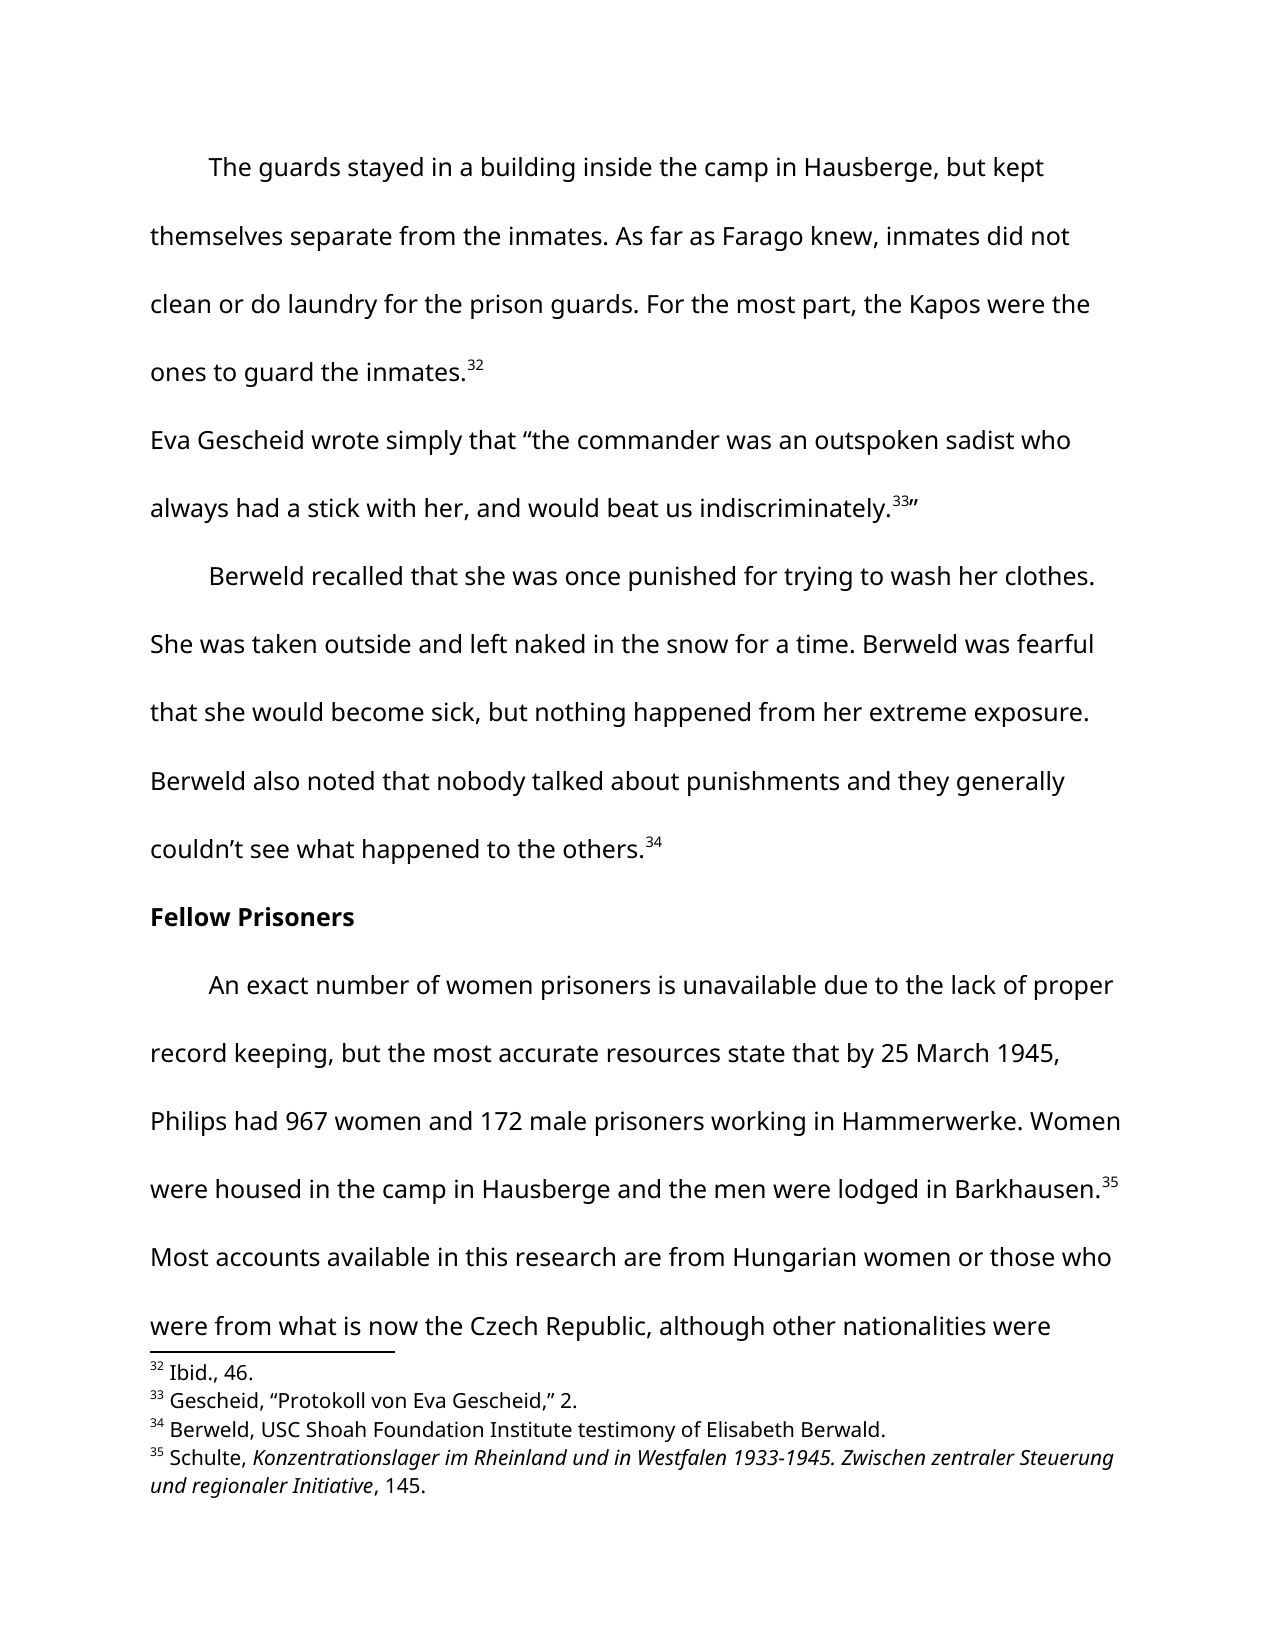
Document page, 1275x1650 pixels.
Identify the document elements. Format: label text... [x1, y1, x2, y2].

text Fellow Prisoners [150, 899, 1125, 933]
text The guards stayed in a building inside the camp in Hausberge, but kept themselves separate from the inmates. As far as Farago knew, inmates did not clean or do laundry for the prison guards. For the most part, the Kapos were the ones to guard the inmates. [150, 150, 1125, 388]
text Schulte, Konzentrationslager im Rheinland und in Westfalen 1933-1945. Zwischen zentraler Steuerung und regionaler Initiative, 145. [150, 1443, 1125, 1500]
text An exact number of women prisoners is unavailable due to the lack of proper record keeping, but the most accurate resources state that by 25 March 1945, Philips had 967 women and 172 male prisoners working in Hammerwerke. Women were housed in the camp in Hausberge and the men were lodged in Barkhausen. Most accounts available in this research are from Hungarian women or those who were from what is now the Czech Republic, although other nationalities were [150, 967, 1125, 1342]
text Ibid., 46. [150, 1358, 1125, 1386]
text Berweld, USC Shoah Foundation Institute testimony of Elisabeth Berwald. [150, 1415, 1125, 1443]
text Berweld recalled that she was once punished for trying to wash her clothes. She was taken outside and left naked in the snow for a time. Berweld was fearful that she would become sick, but nothing happened from her extreme exposure. Berweld also noted that nobody talked about punishments and they generally couldn’t see what happened to the others. [150, 559, 1125, 865]
text Gescheid, “Protokoll von Eva Gescheid,” 2. [150, 1386, 1125, 1415]
text Eva Gescheid wrote simply that “the commander was an outspoken sadist who always had a stick with her, and would beat us indiscriminately.” [150, 422, 1125, 525]
